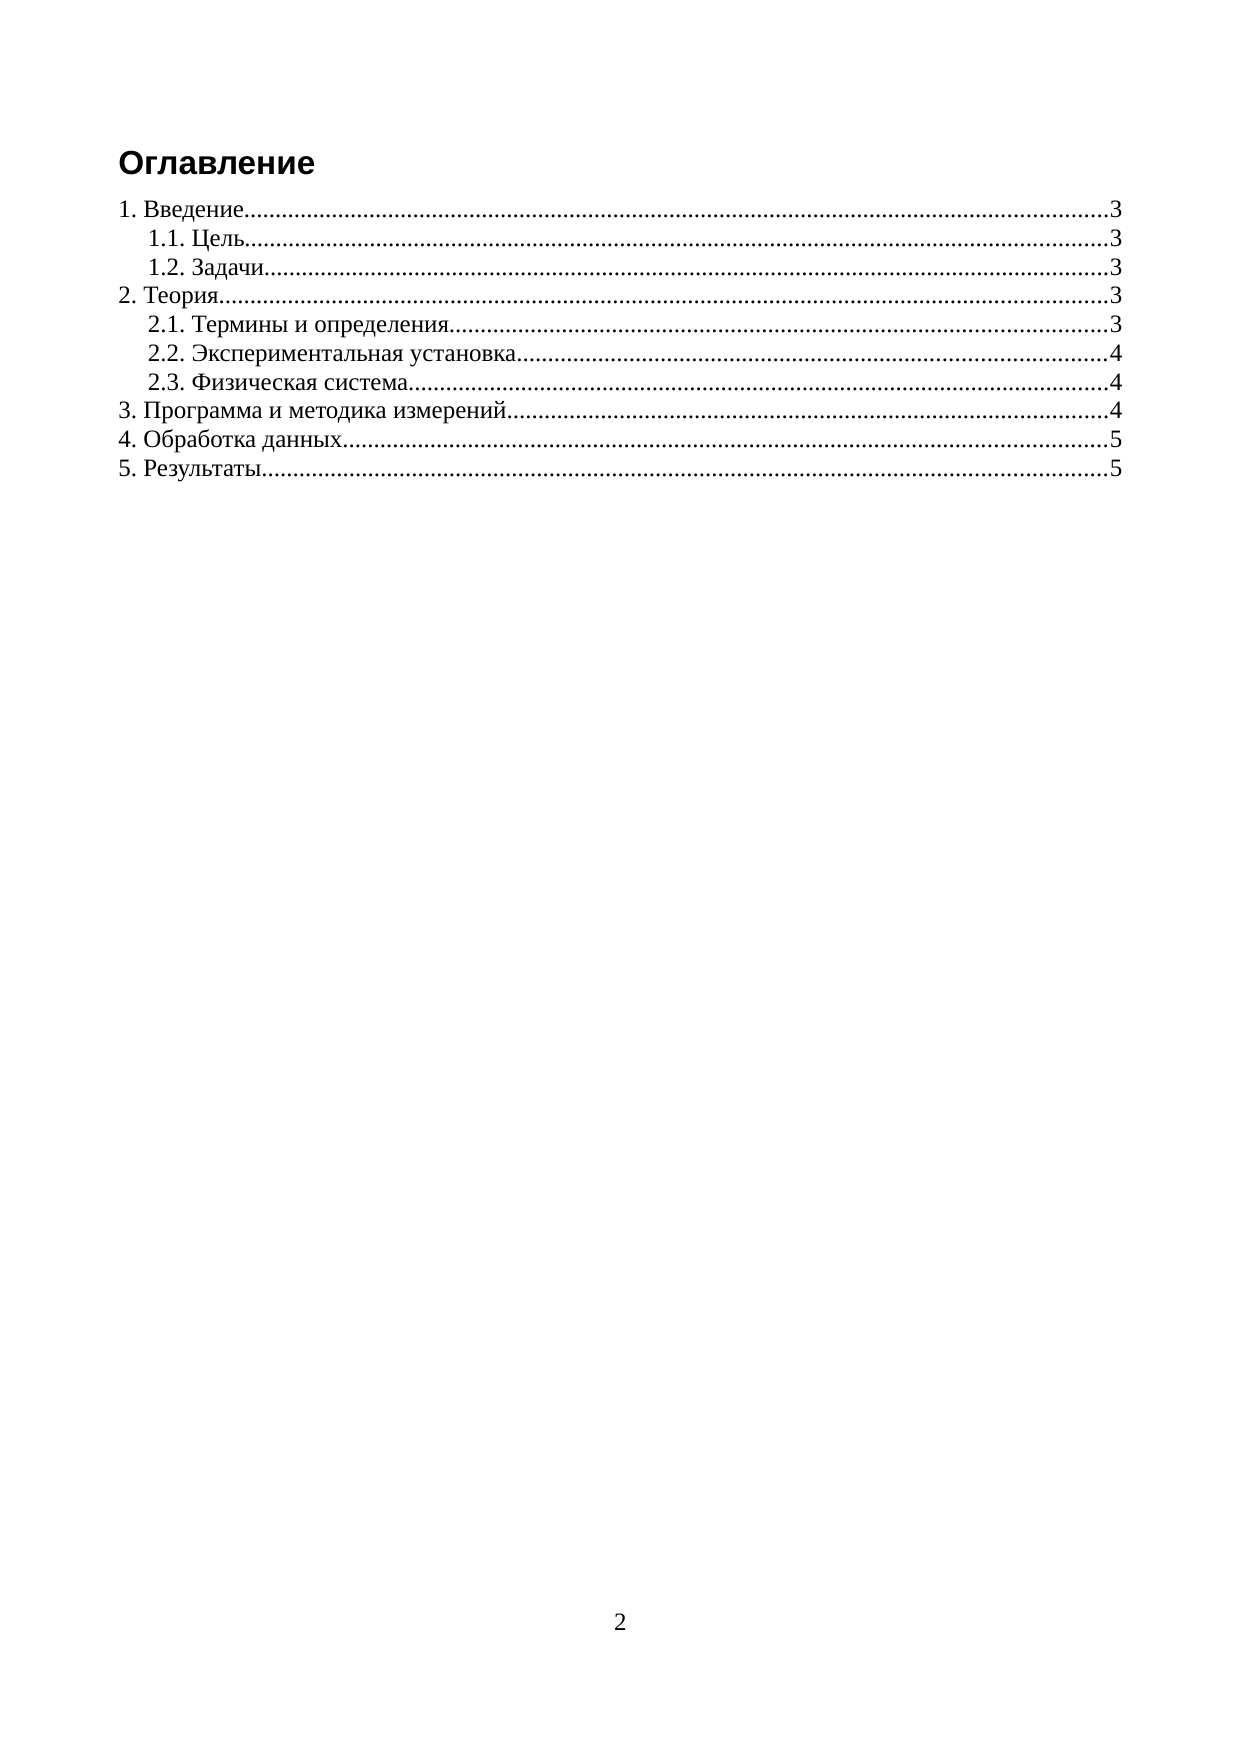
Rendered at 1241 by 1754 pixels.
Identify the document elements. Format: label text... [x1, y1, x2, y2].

text 2.3. Физическая система 4 [148, 367, 1122, 395]
text 2. Теория 3 [118, 280, 1122, 309]
text 1.1. Цель 3 [148, 223, 1122, 252]
text 2.2. Экспериментальная установка 4 [148, 338, 1122, 367]
text 3. Программа и методика измерений 4 [118, 395, 1122, 424]
text 2.1. Термины и определения 3 [148, 309, 1122, 338]
text 1.2. Задачи 3 [148, 252, 1122, 280]
text 1. Введение 3 [118, 194, 1122, 223]
text 4. Обработка данных 5 [118, 424, 1122, 453]
text 5. Результаты 5 [118, 453, 1122, 482]
subtitle Оглавление [118, 143, 1122, 182]
